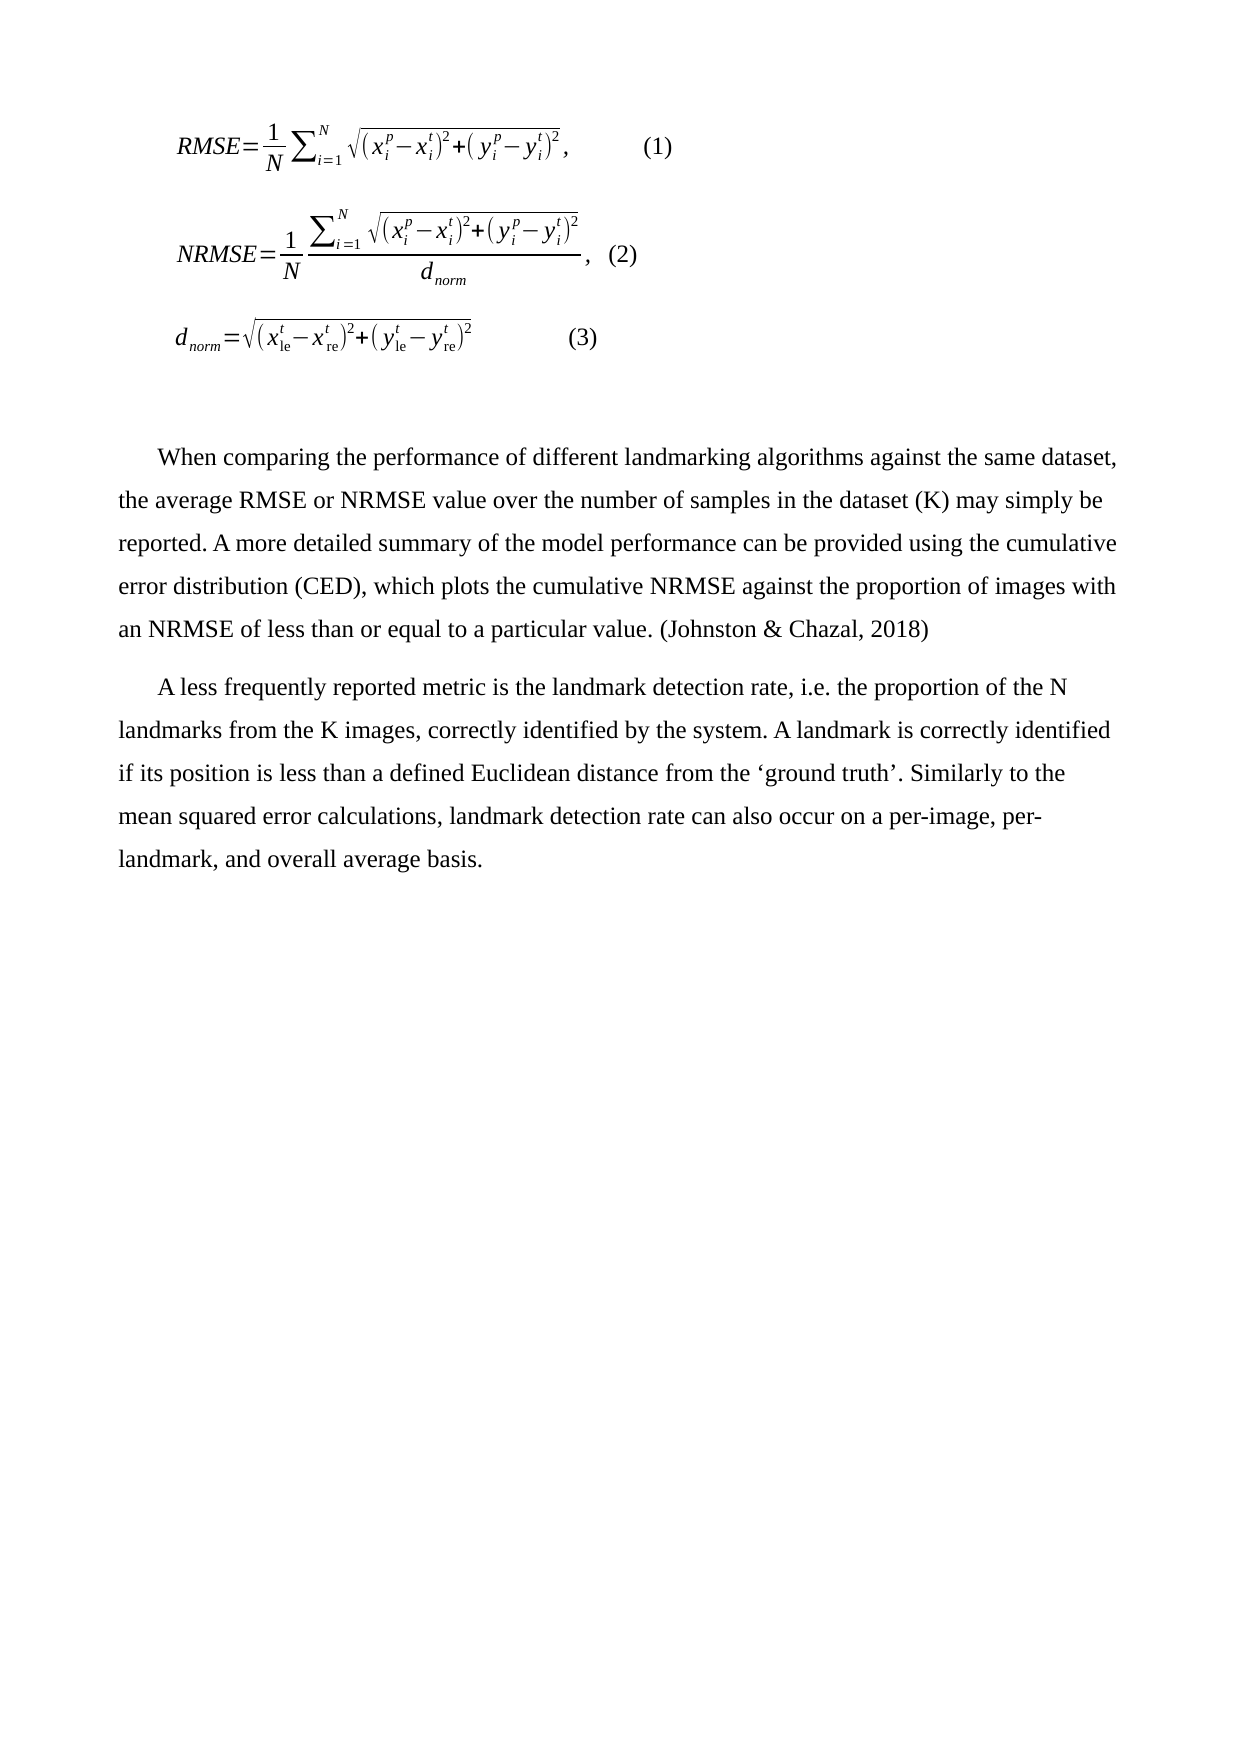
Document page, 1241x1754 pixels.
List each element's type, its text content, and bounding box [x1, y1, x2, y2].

text When comparing the performance of different landmarking algorithms against the same dataset, the average RMSE or NRMSE value over the number of samples in the dataset (K) may simply be reported. A more detailed summary of the model performance can be provided using the cumulative error distribution (CED), which plots the cumulative NRMSE against the proportion of images with an NRMSE of less than or equal to a particular value. (Johnston & Chazal, 2018) [118, 442, 1122, 643]
text (1) [118, 118, 1122, 177]
text (2) [118, 206, 1122, 288]
text A less frequently reported metric is the landmark detection rate, i.e. the proportion of the N landmarks from the K images, correctly identified by the system. A landmark is correctly identified if its position is less than a defined Euclidean distance from the ‘ground truth’. Similarly to the mean squared error calculations, landmark detection rate can also occur on a per-image, per-landmark, and overall average basis. [118, 672, 1122, 873]
text (3) [118, 317, 1122, 355]
